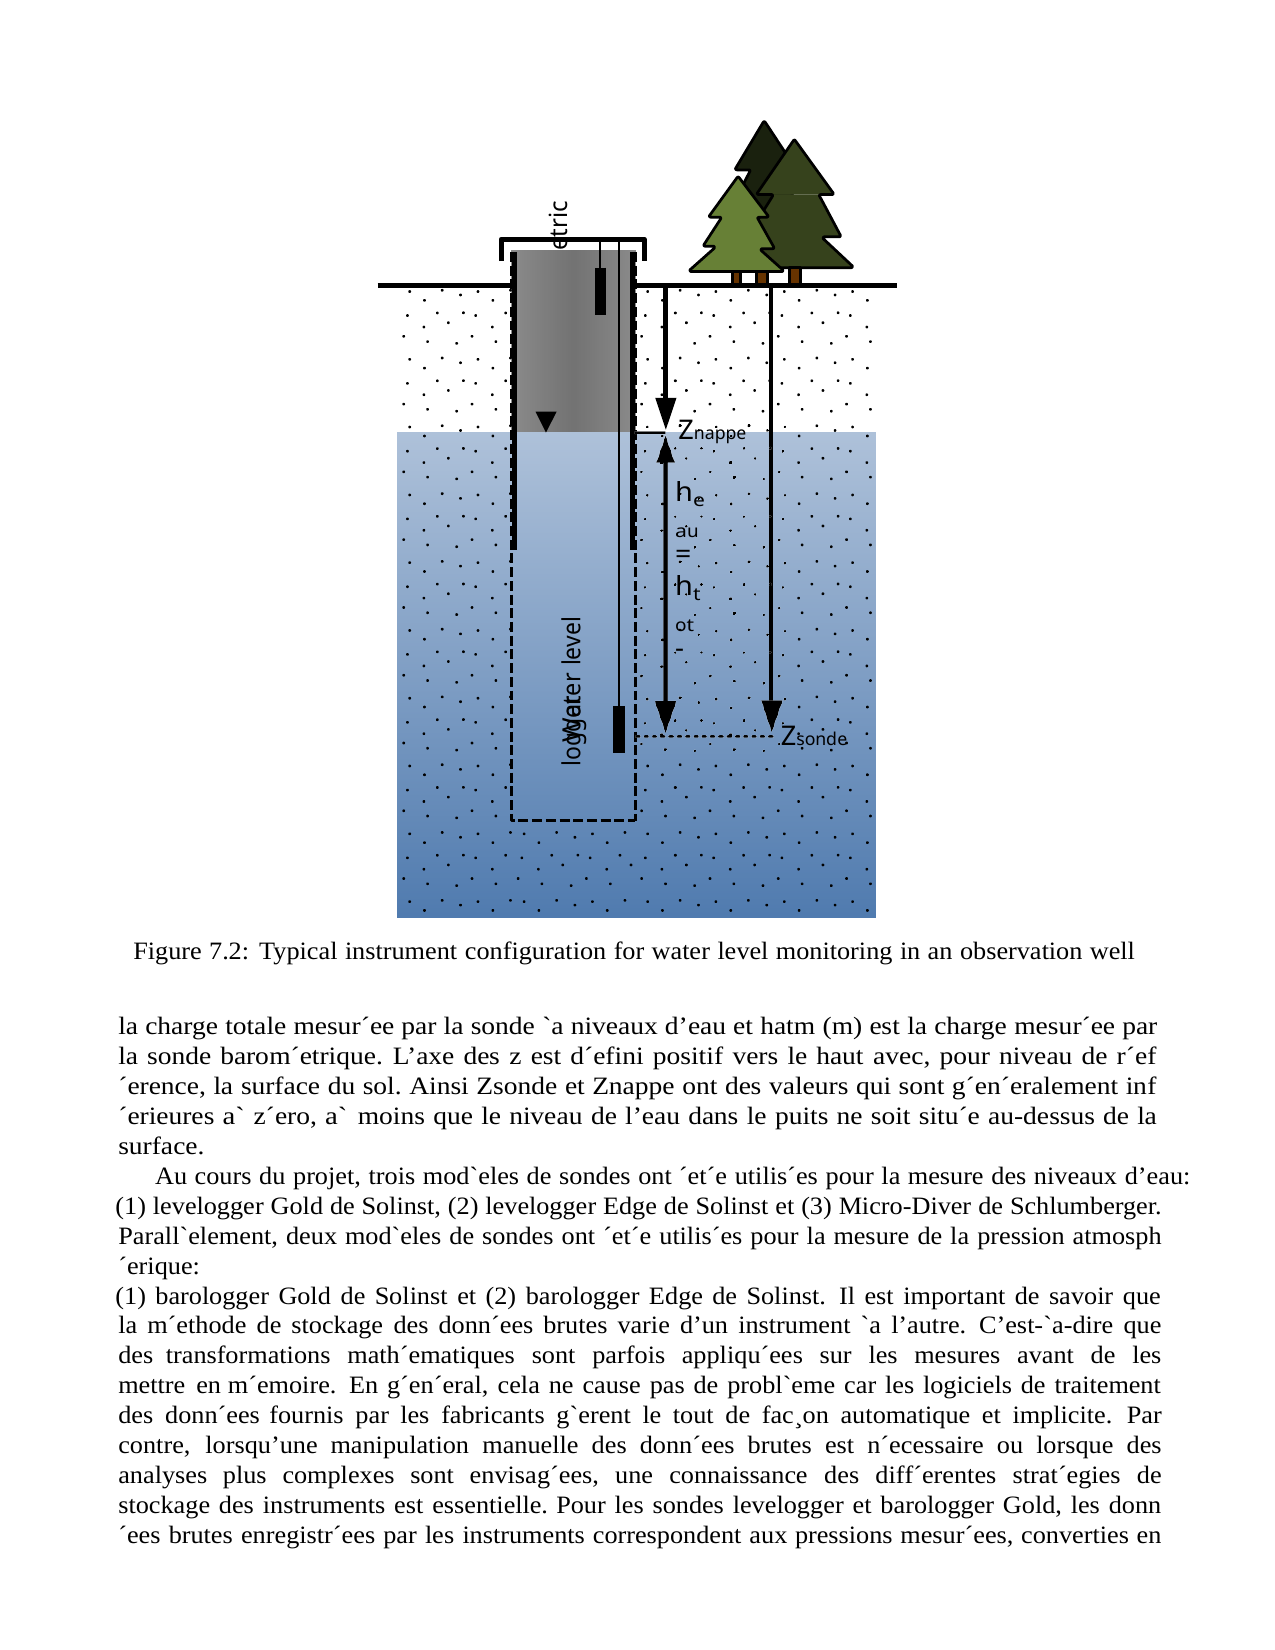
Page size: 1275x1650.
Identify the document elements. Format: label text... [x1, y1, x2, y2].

picture [397, 250, 876, 918]
text (1) barologger Gold de Solinst et (2) barologger Edge de Solinst. Il est important de savoir que la m´ethode de stockage des donn´ees brutes varie d’un instrument `a l’autre. C’est-`a-dire que des transformations math´ematiques sont parfois appliqu´ees sur les mesures avant de les mettre en m´emoire. En g´en´eral, cela ne cause pas de probl`eme car les logiciels de traitement des donn´ees fournis par les fabricants g`erent le tout de fac¸on automatique et implicite. Par contre, lorsqu’une manipulation manuelle des donn´ees brutes est n´ecessaire ou lorsque des analyses plus complexes sont envisag´ees, une connaissance des diff´erentes strat´egies de stockage des instruments est essentielle. Pour les sondes levelogger et barologger Gold, les donn´ees brutes enregistr´ees par les instruments correspondent aux pressions mesur´ees, converties en [115, 1281, 1162, 1549]
text logger [540, 696, 601, 767]
text Figure 7.2: Typical instrument configuration for water level monitoring in an observation well [118, 936, 1275, 965]
text (1) levelogger Gold de Solinst, (2) levelogger Edge de Solinst et (3) Micro-Diver de Schlumberger. Parall`element, deux mod`eles de sondes ont ´et´e utilis´es pour la mesure de la pression atmosph´erique: [115, 1191, 1162, 1279]
text Water level [540, 667, 601, 695]
text Au cours du projet, trois mod`eles de sondes ont ´et´e utilis´es pour la mesure des niveaux d’eau: [155, 1161, 1275, 1190]
text la charge totale mesur´ee par la sonde `a niveaux d’eau et hatm (m) est la charge mesur´ee par la sonde barom´etrique. L’axe des z est d´efini positif vers le haut avec, pour niveau de r´ef´erence, la surface du sol. Ainsi Zsonde et Znappe ont des valeurs qui sont g´en´eralement inf´erieures a` z´ero, a` moins que le niveau de l’eau dans le puits ne soit situ´e au-dessus de la surface. [118, 1011, 1157, 1160]
text heau = htot - hair [675, 482, 706, 667]
